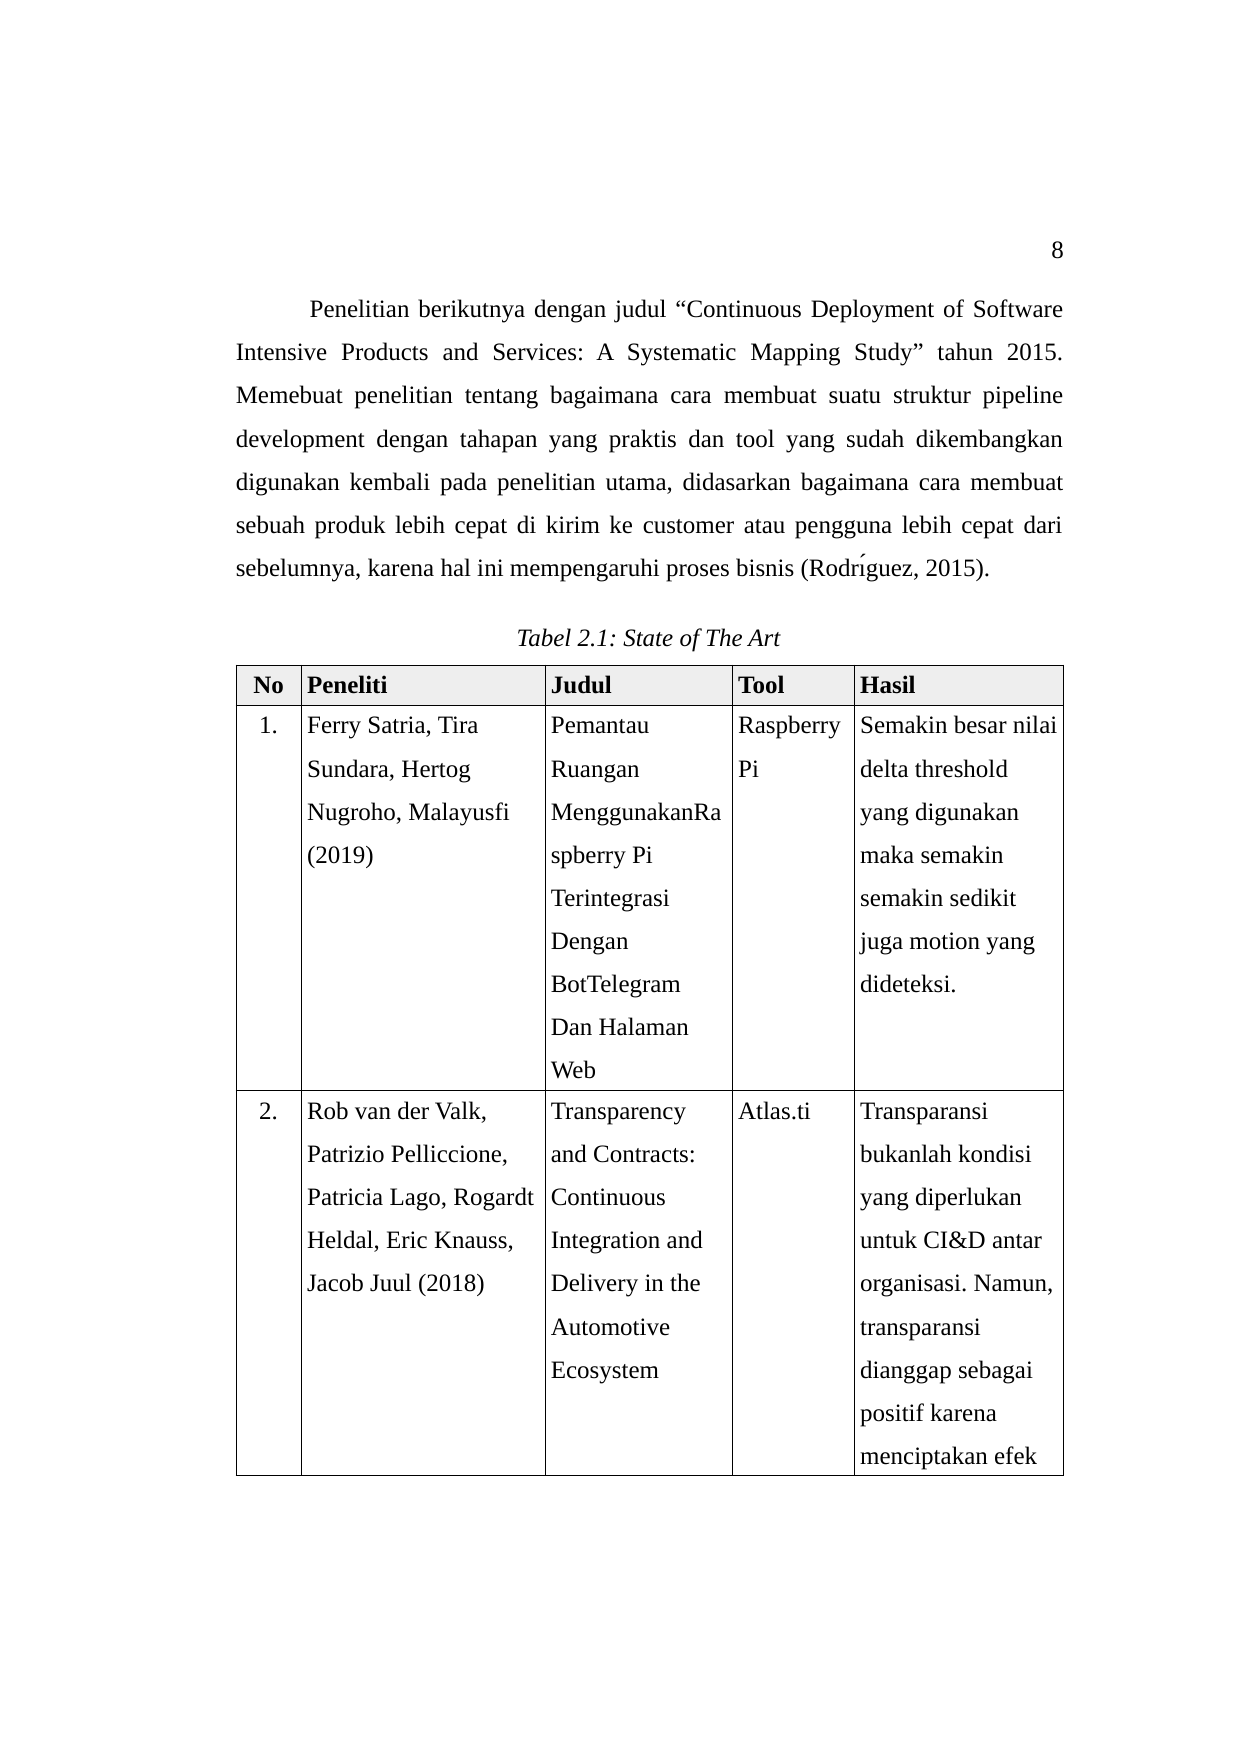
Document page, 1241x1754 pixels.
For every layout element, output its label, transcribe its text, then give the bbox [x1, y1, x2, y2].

table_cell Atlas.ti [733, 1091, 854, 1475]
table_cell Raspberry Pi [733, 706, 854, 1090]
table_cell Semakin besar nilai delta threshold yang digunakan maka semakin semakin sedikit juga motion yang dideteksi. [855, 706, 1063, 1090]
table_header Peneliti [302, 666, 545, 705]
table_cell 2. [237, 1091, 301, 1475]
table_cell Transparency and Contracts: Continuous Integration and Delivery in the Automotive Ecosystem [546, 1091, 732, 1475]
text Tabel 2.1: State of The Art [236, 623, 1063, 652]
table_header Hasil [855, 666, 1063, 705]
table_cell Pemantau Ruangan MenggunakanRaspberry Pi Terintegrasi Dengan BotTelegram Dan Halaman Web [546, 706, 732, 1090]
table_header Tool [733, 666, 854, 705]
table_cell Rob van der Valk, Patrizio Pelliccione, Patricia Lago, Rogardt Heldal, Eric Knauss, Jacob Juul (2018) [302, 1091, 545, 1475]
table_cell Transparansi bukanlah kondisi yang diperlukan untuk CI&D antar organisasi. Namun, transparansi dianggap sebagai positif karena menciptakan efek [855, 1091, 1063, 1475]
table_header Judul [546, 666, 732, 705]
text Penelitian berikutnya dengan judul “Continuous Deployment of Software Intensive Products and Services: A Systematic Mapping Study” tahun 2015. Memebuat penelitian tentang bagaimana cara membuat suatu struktur pipeline development dengan tahapan yang praktis dan tool yang sudah dikembangkan digunakan kembali pada penelitian utama, didasarkan bagaimana cara membuat sebuah produk lebih cepat di kirim ke customer atau pengguna lebih cepat dari sebelumnya, karena hal ini mempengaruhi proses bisnis (Rodrı́guez, 2015). [236, 294, 1063, 582]
table_header No [237, 666, 301, 705]
table_cell Ferry Satria, Tira Sundara, Hertog Nugroho, Malayusfi (2019) [302, 706, 545, 1090]
table_cell 1. [237, 706, 301, 1090]
